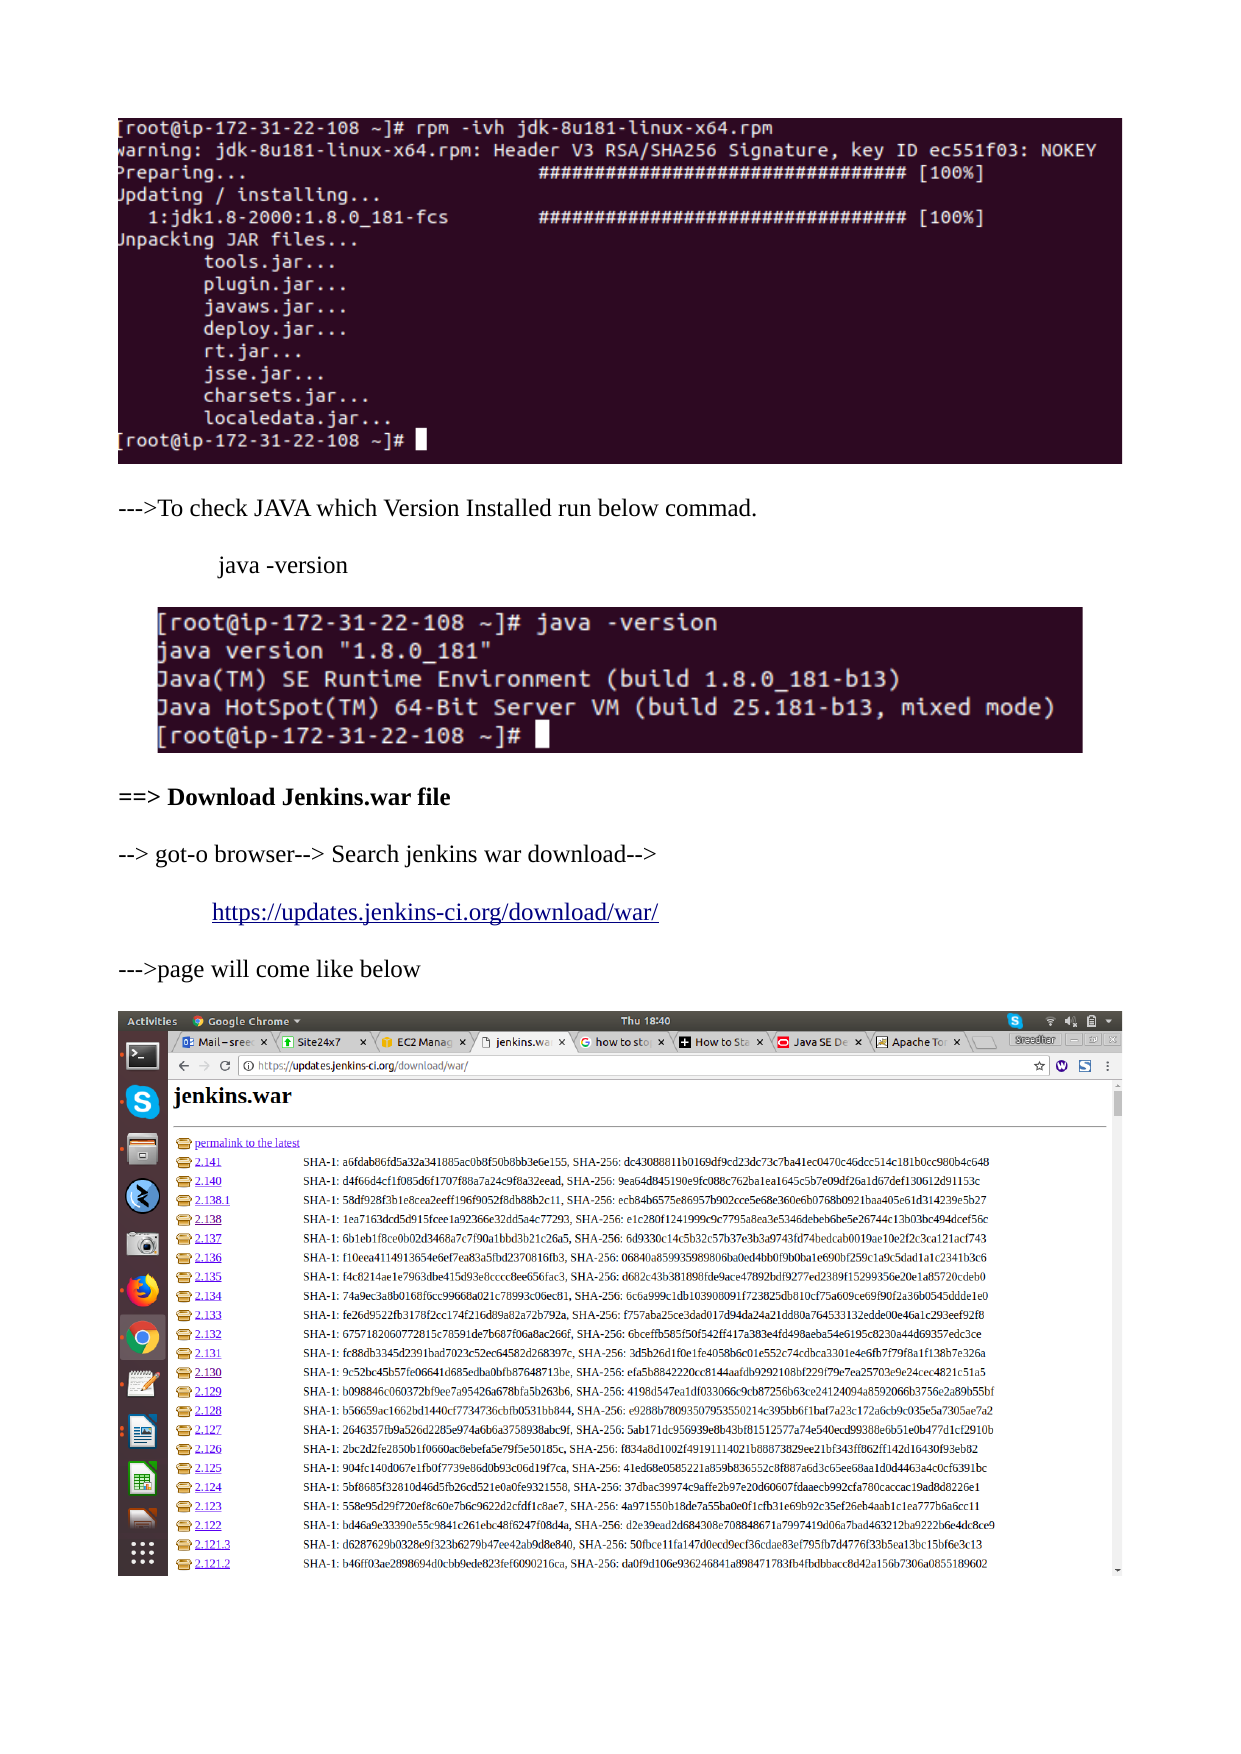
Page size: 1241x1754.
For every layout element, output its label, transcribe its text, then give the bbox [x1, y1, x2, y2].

text --> got-o browser--> Search jenkins war download--> [118, 839, 1122, 868]
picture [157, 607, 1083, 753]
picture [118, 1011, 1123, 1576]
text ==> Download Jenkins.war file [118, 782, 1122, 810]
text https://updates.jenkins-ci.org/download/war/ [118, 897, 1122, 925]
text --->page will come like below [118, 954, 1122, 983]
picture [118, 118, 1123, 464]
text --->To check JAVA which Version Installed run below commad. [118, 493, 1122, 521]
text java -version [118, 550, 1122, 579]
